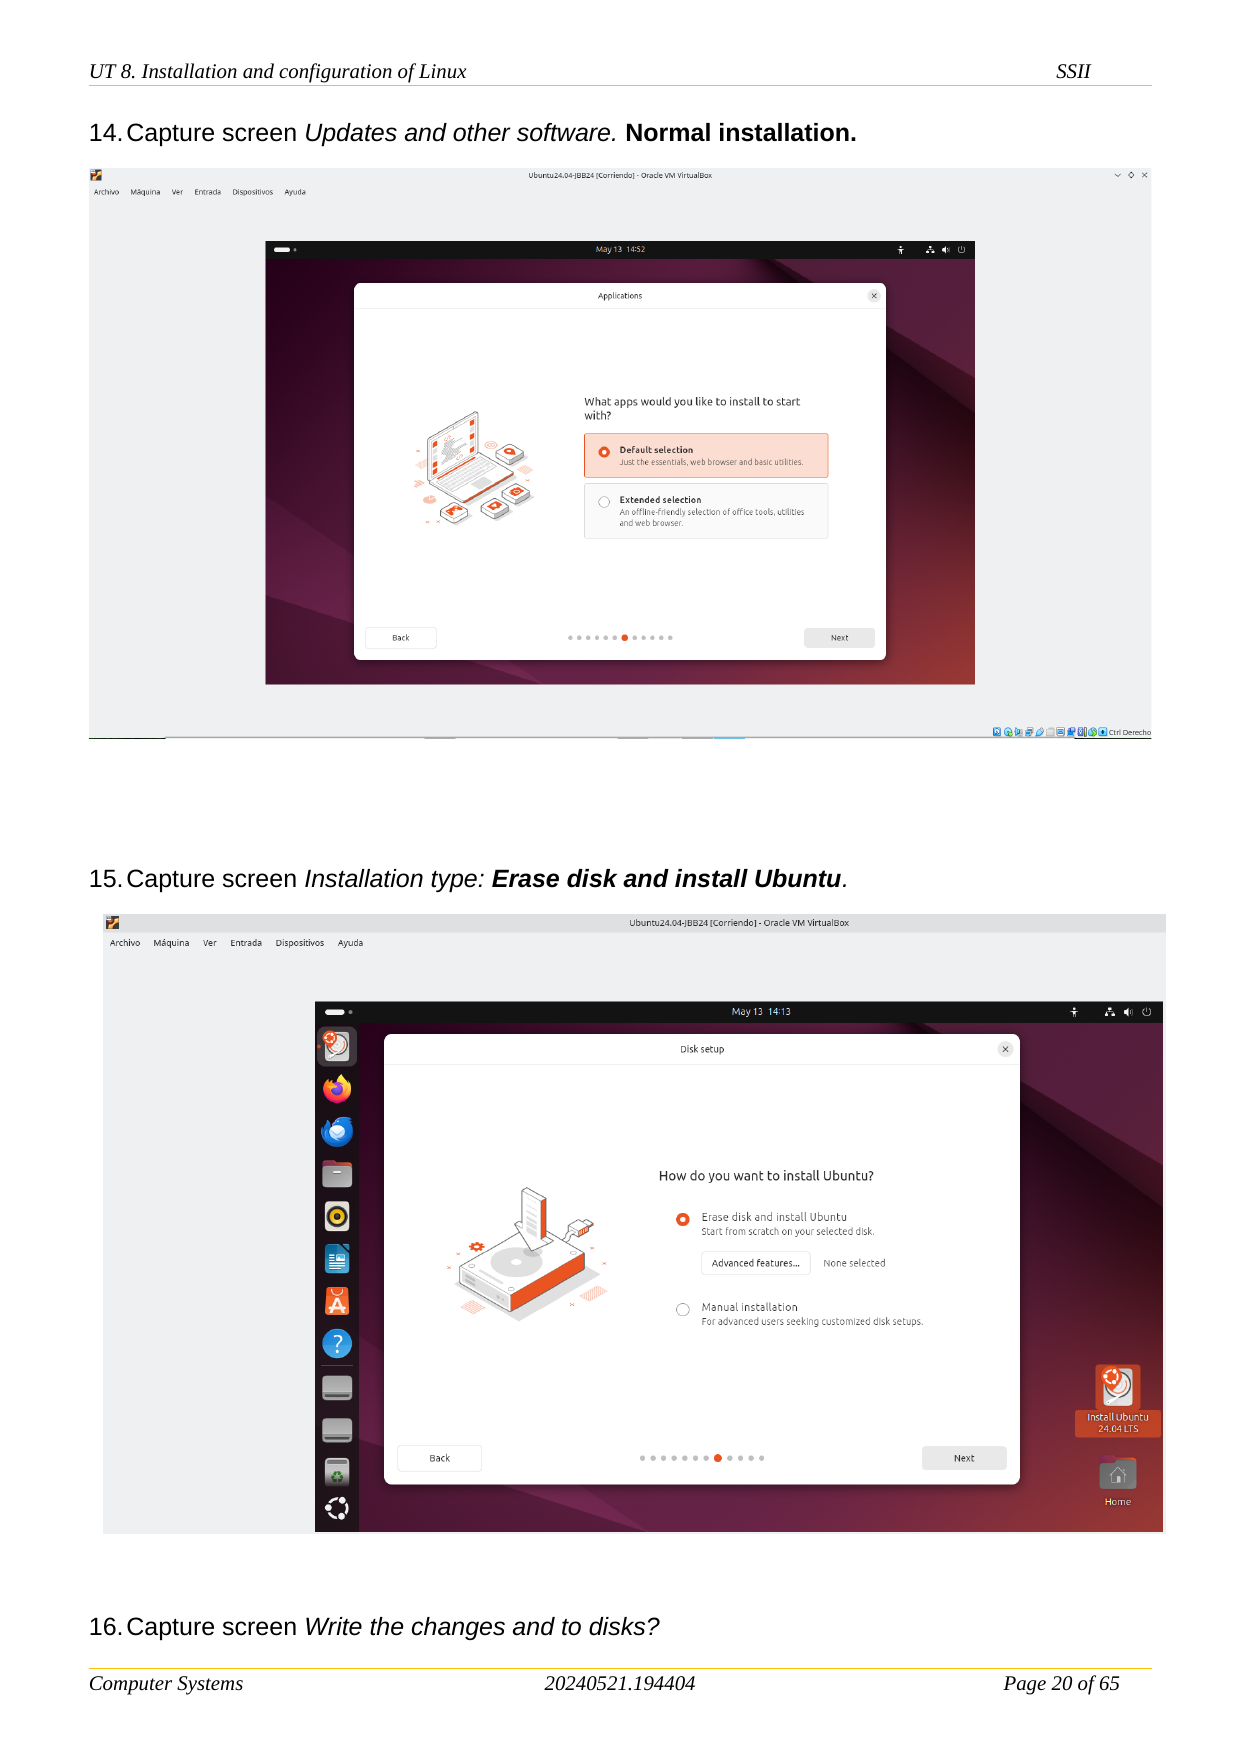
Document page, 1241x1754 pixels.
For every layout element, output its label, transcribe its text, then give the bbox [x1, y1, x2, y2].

list Capture screen Installation type: Erase disk and install Ubuntu. [89, 864, 1152, 892]
picture [88, 167, 1152, 739]
picture [103, 913, 1166, 1534]
list Capture screen Write the changes and to disks? [89, 1609, 1152, 1643]
list Capture screen Updates and other software. Normal installation. [89, 118, 1152, 147]
